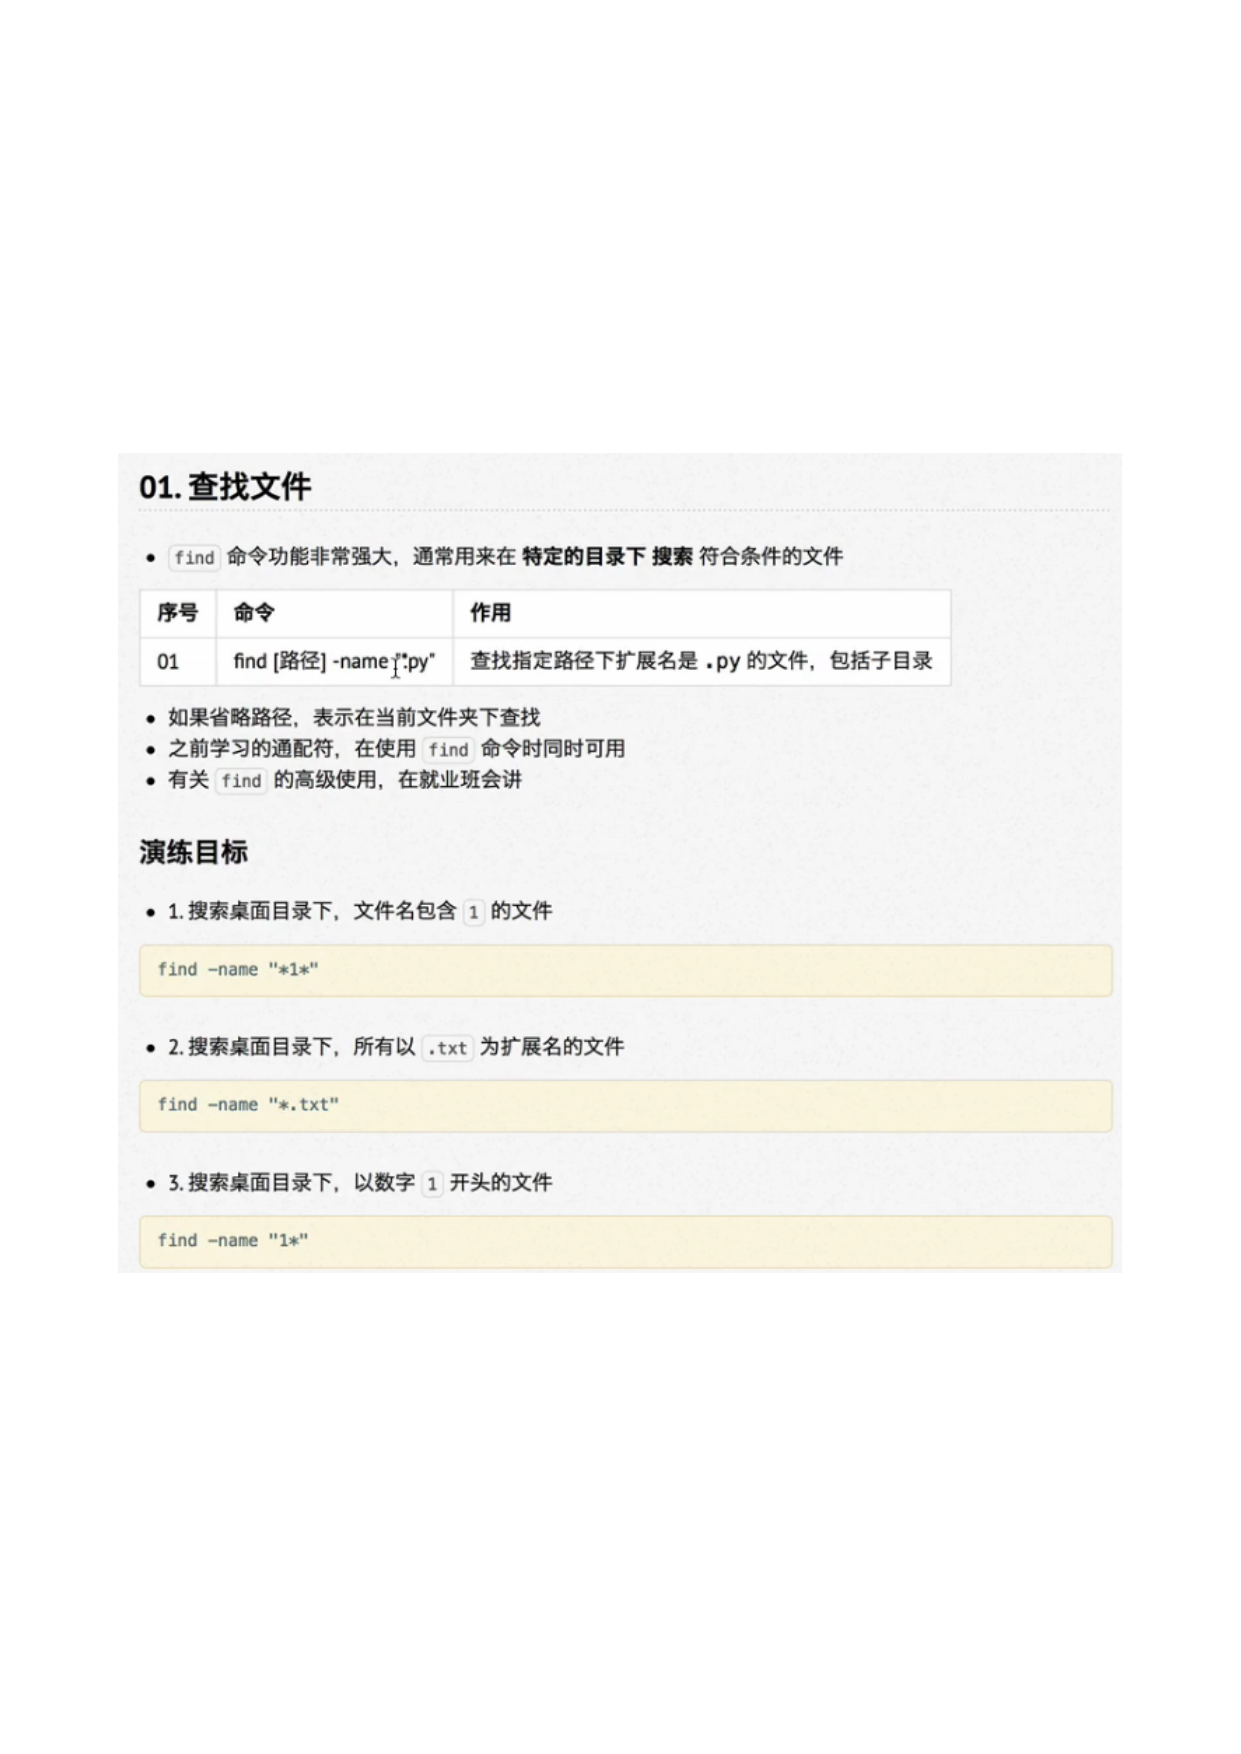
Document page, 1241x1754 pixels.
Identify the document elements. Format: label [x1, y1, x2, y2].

picture [118, 453, 1123, 1273]
